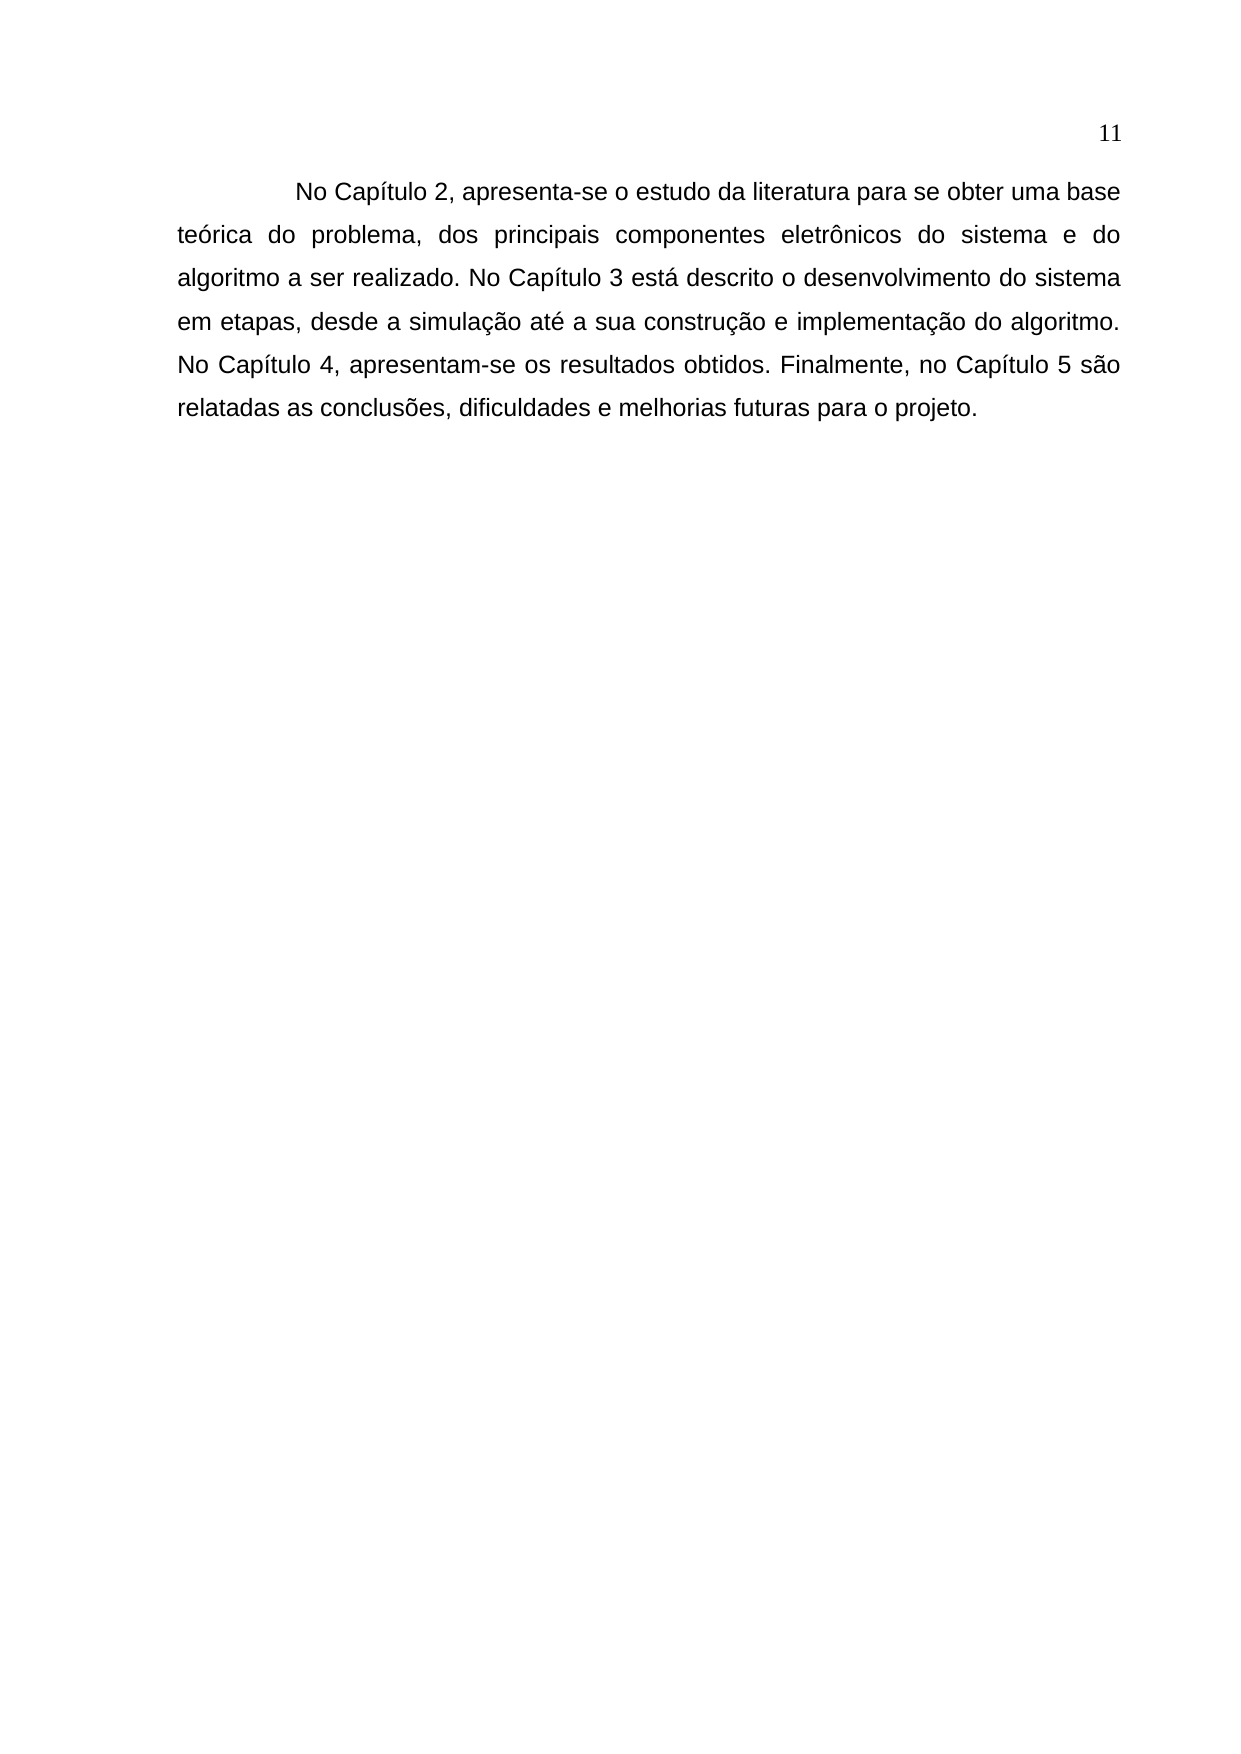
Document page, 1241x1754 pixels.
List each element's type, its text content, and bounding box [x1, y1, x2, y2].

text No Capítulo 2, apresenta-se o estudo da literatura para se obter uma base teórica do problema, dos principais componentes eletrônicos do sistema e do algoritmo a ser realizado. No Capítulo 3 está descrito o desenvolvimento do sistema em etapas, desde a simulação até a sua construção e implementação do algoritmo. No Capítulo 4, apresentam-se os resultados obtidos. Finalmente, no Capítulo 5 são relatadas as conclusões, dificuldades e melhorias futuras para o projeto. [177, 177, 1122, 422]
